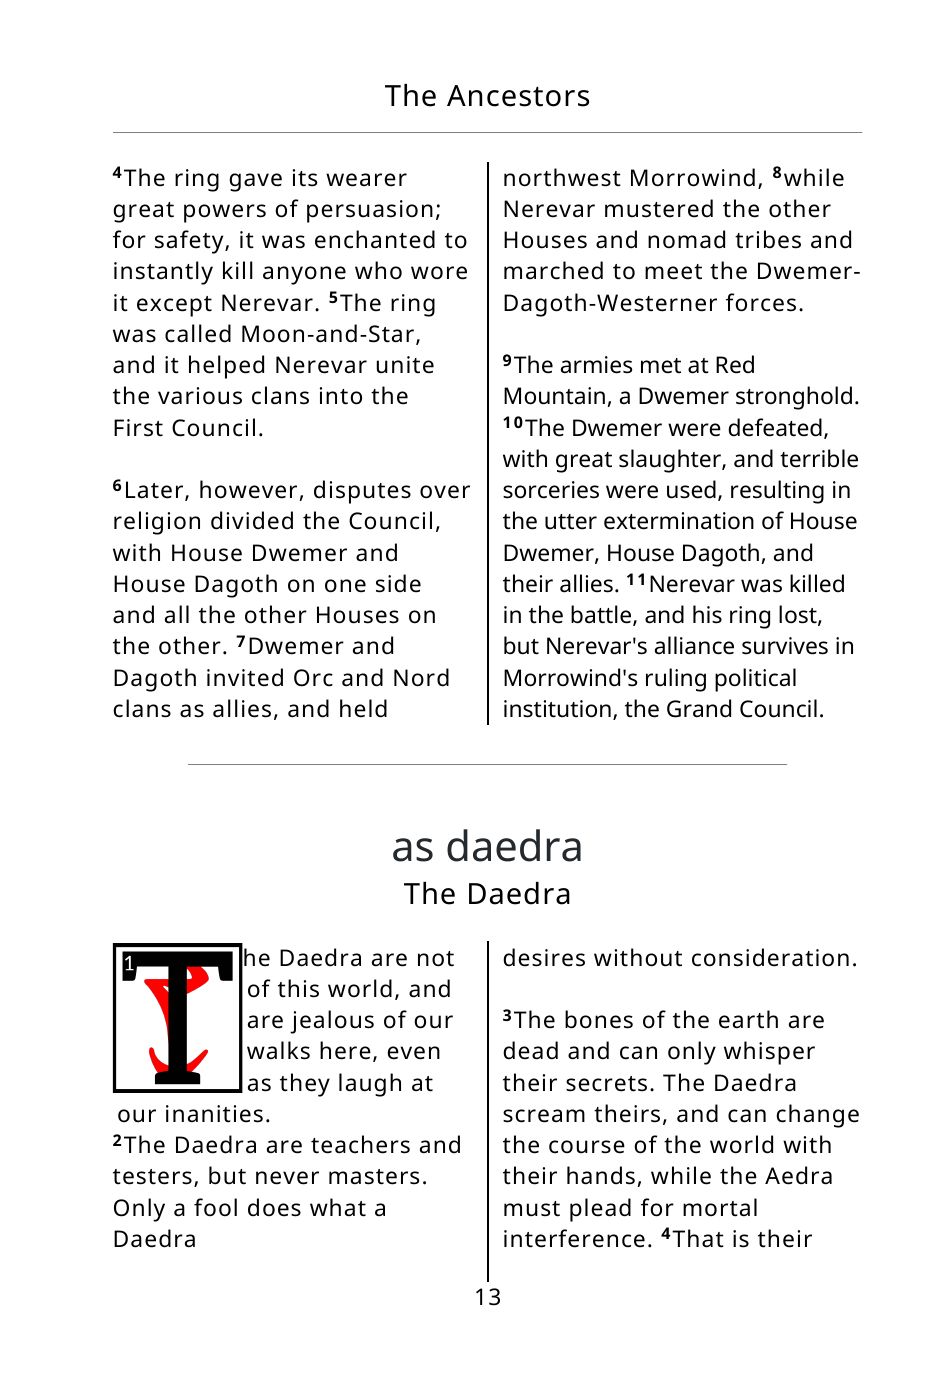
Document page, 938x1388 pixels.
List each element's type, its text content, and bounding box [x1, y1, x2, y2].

text The Ancestors [112, 75, 862, 115]
text desires without consideration. [502, 941, 862, 973]
text 6Later, however, disputes over religion divided the Council, with House Dwemer and House Dagoth on one side and all the other Houses on the other. 7Dwemer and Dagoth invited Orc and Nord clans as allies, and held [112, 474, 472, 724]
text he Daedra are not [112, 941, 472, 973]
text 3The bones of the earth are dead and can only whisper their secrets. The Daedra scream theirs, and can change the course of the world with their hands, while the Aedra must plead for mortal interference. 4That is their [502, 1004, 862, 1254]
text The Daedra [112, 873, 862, 913]
text are jealous of our [243, 1004, 472, 1035]
text northwest Morrowind, 8while Nerevar mustered the other Houses and nomad tribes and marched to meet the Dwemer-Dagoth-Westerner forces. [502, 162, 862, 318]
text 2The Daedra are teachers and [112, 1129, 472, 1160]
text our inanities. [112, 1098, 472, 1129]
subtitle as daedra [112, 817, 862, 873]
text 4The ring gave its wearer great powers of persuasion; for safety, it was enchanted to instantly kill anyone who wore it except Nerevar. 5The ring was called Moon-and-Star, and it helped Nerevar unite the various clans into the First Council. [112, 162, 472, 443]
text walks here, even [243, 1035, 472, 1066]
text as they laugh at [112, 1066, 472, 1098]
picture [112, 943, 243, 1093]
text 9The armies met at Red Mountain, a Dwemer stronghold. 10The Dwemer were defeated, with great slaughter, and terrible sorceries were used, resulting in the utter extermination of House Dwemer, House Dagoth, and their allies. 11Nerevar was killed in the battle, and his ring lost, but Nerevar's alliance survives in Morrowind's ruling political institution, the Grand Council. [502, 349, 862, 724]
text testers, but never masters. [112, 1160, 472, 1191]
text Only a fool does what a Daedra [112, 1191, 472, 1254]
text of this world, and [243, 973, 472, 1004]
